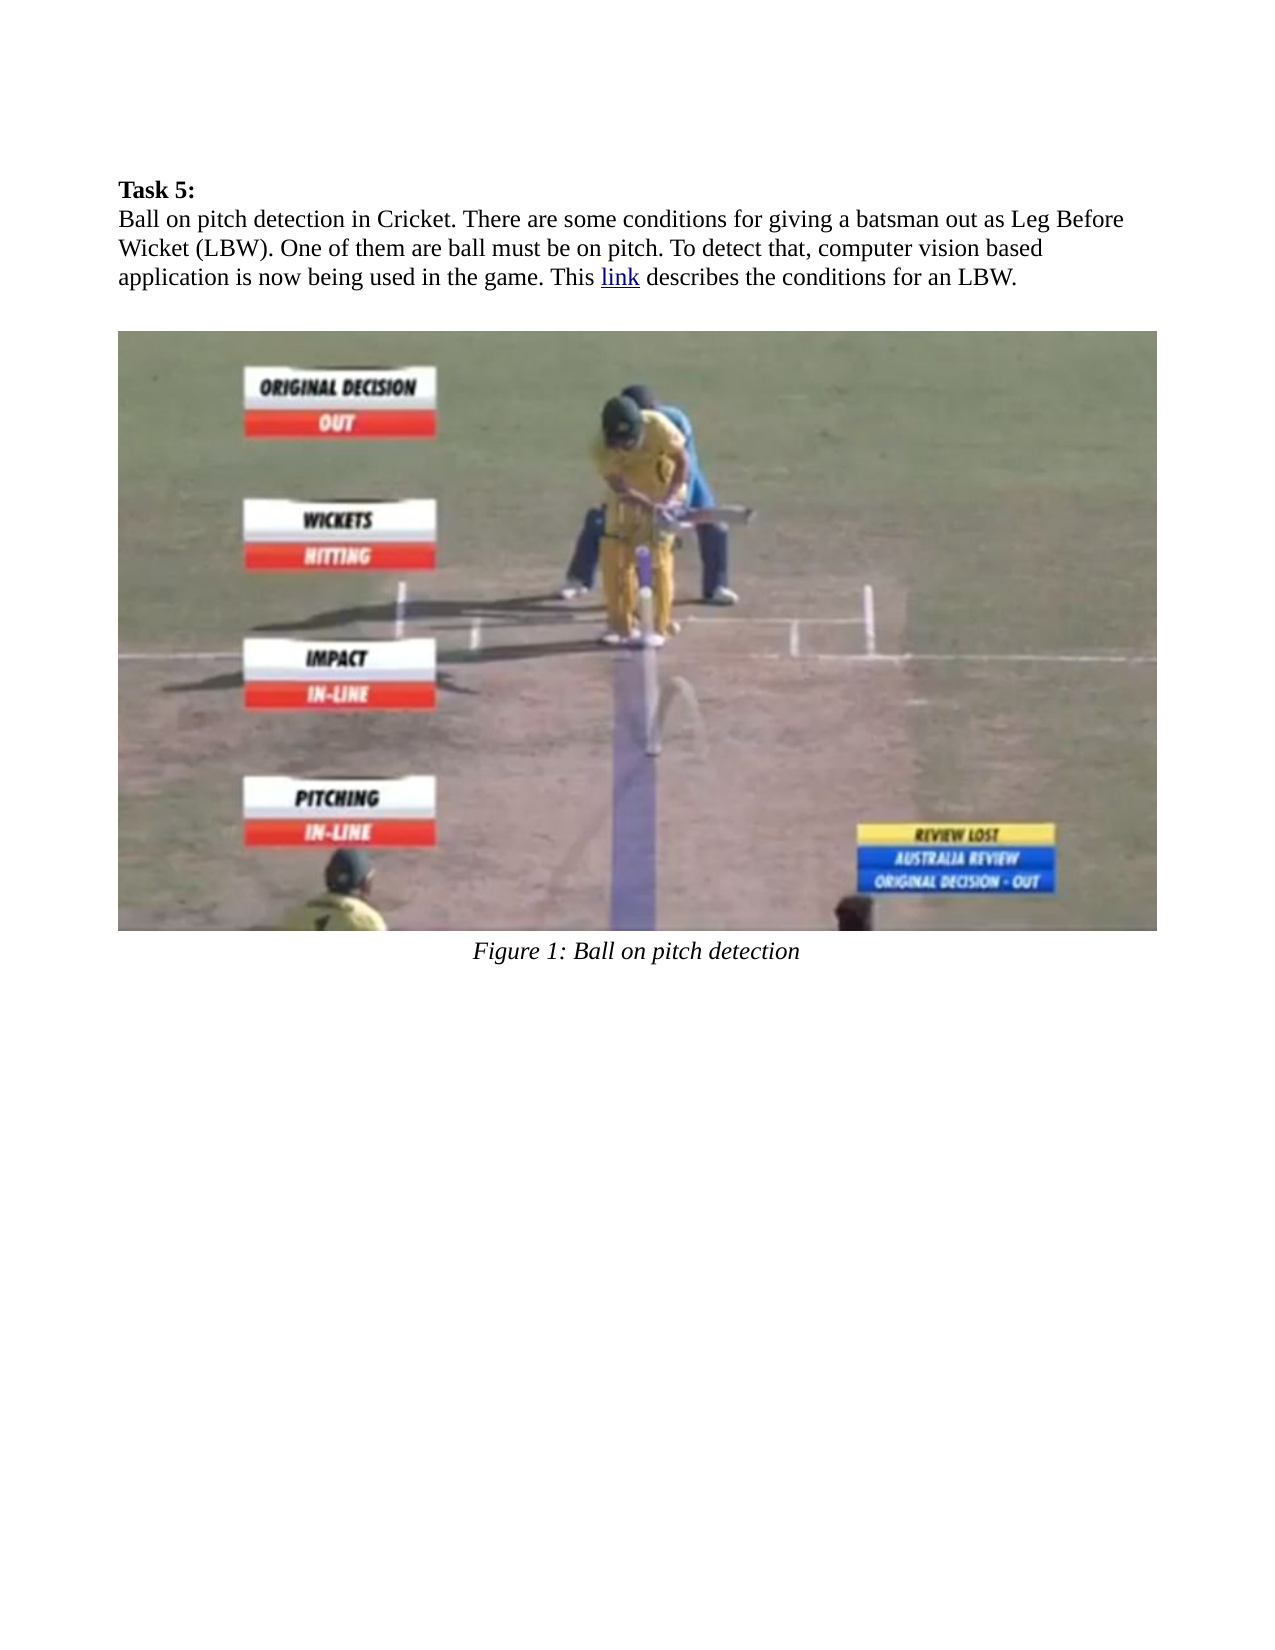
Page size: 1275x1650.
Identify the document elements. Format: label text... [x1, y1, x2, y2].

picture [118, 331, 1157, 931]
text Task 5: [118, 176, 1157, 204]
text Figure 1: Ball on pitch detection [118, 931, 1157, 964]
text Ball on pitch detection in Cricket. There are some conditions for giving a batsman out as Leg Before Wicket (LBW). One of them are ball must be on pitch. To detect that, computer vision based application is now being used in the game. This link describes the conditions for an LBW. [118, 204, 1157, 291]
